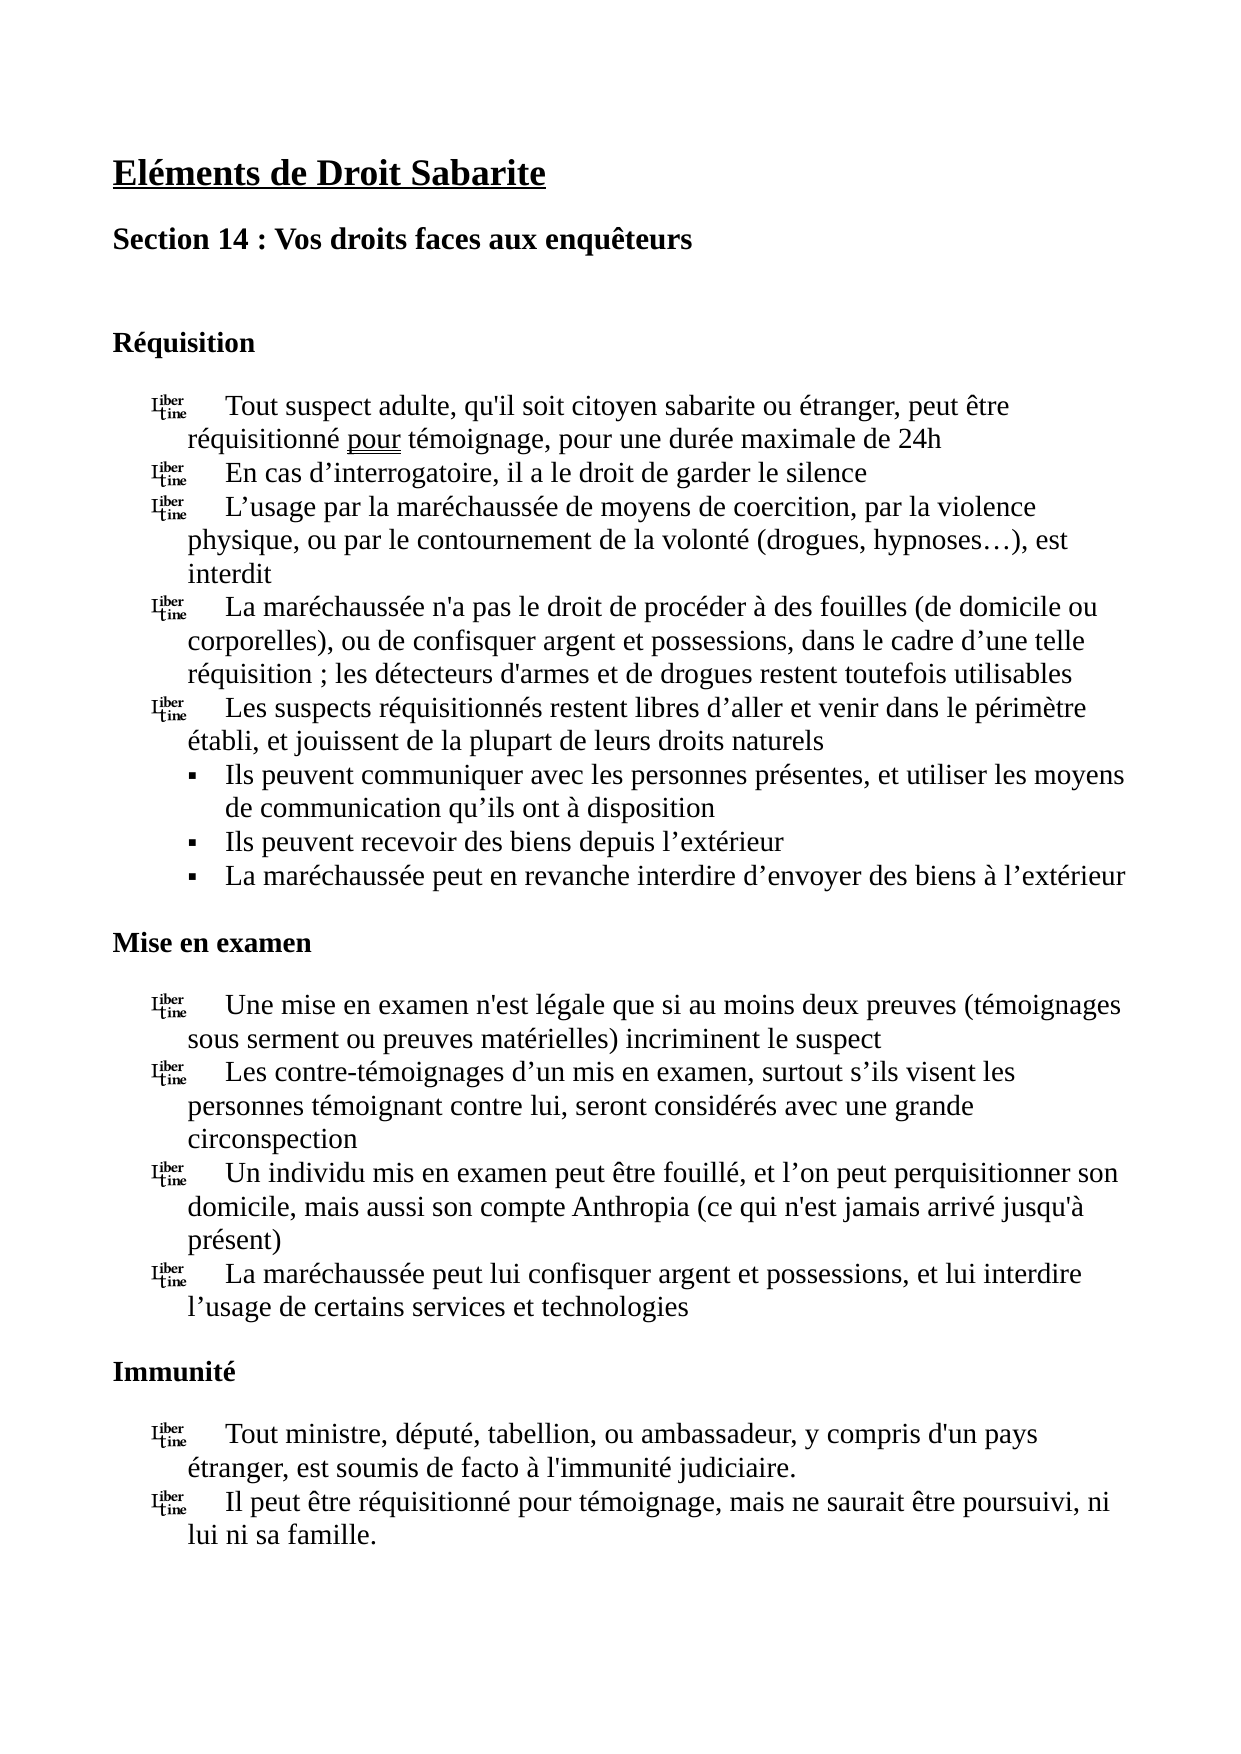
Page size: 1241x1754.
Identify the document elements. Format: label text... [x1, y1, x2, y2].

list Tout ministre, député, tabellion, ou ambassadeur, y compris d'un pays étranger, est soumis de facto à l'immunité judiciaire. [150, 1417, 1128, 1484]
text Mise en examen [112, 925, 1128, 958]
list La maréchaussée n'a pas le droit de procéder à des fouilles (de domicile ou corporelles), ou de confisquer argent et possessions, dans le cadre d’une telle réquisition ; les détecteurs d'armes et de drogues restent toutefois utilisables [150, 589, 1128, 690]
list En cas d’interrogatoire, il a le droit de garder le silence [150, 455, 1128, 489]
list L’usage par la maréchaussée de moyens de coercition, par la violence physique, ou par le contournement de la volonté (drogues, hypnoses…), est interdit [150, 489, 1128, 589]
list Les suspects réquisitionnés restent libres d’aller et venir dans le périmètre établi, et jouissent de la plupart de leurs droits naturels [150, 690, 1128, 757]
list Ils peuvent recevoir des biens depuis l’extérieur [187, 824, 1128, 858]
text Eléments de Droit Sabarite [112, 150, 1128, 193]
list Une mise en examen n'est légale que si au moins deux preuves (témoignages sous serment ou preuves matérielles) incriminent le suspect [150, 987, 1128, 1054]
list Les contre-témoignages d’un mis en examen, surtout s’ils visent les personnes témoignant contre lui, seront considérés avec une grande circonspection [150, 1054, 1128, 1155]
list Un individu mis en examen peut être fouillé, et l’on peut perquisitionner son domicile, mais aussi son compte Anthropia (ce qui n'est jamais arrivé jusqu'à présent) [150, 1155, 1128, 1256]
text Section 14 : Vos droits faces aux enquêteurs [112, 220, 1128, 256]
list La maréchaussée peut en revanche interdire d’envoyer des biens à l’extérieur [187, 858, 1128, 891]
list La maréchaussée peut lui confisquer argent et possessions, et lui interdire l’usage de certains services et technologies [150, 1256, 1128, 1323]
list Il peut être réquisitionné pour témoignage, mais ne saurait être poursuivi, ni lui ni sa famille. [150, 1484, 1128, 1551]
text Réquisition [112, 325, 1128, 359]
list Ils peuvent communiquer avec les personnes présentes, et utiliser les moyens de communication qu’ils ont à disposition [187, 757, 1128, 824]
list Tout suspect adulte, qu'il soit citoyen sabarite ou étranger, peut être réquisitionné pour témoignage, pour une durée maximale de 24h [150, 388, 1128, 455]
text Immunité [112, 1354, 1128, 1387]
